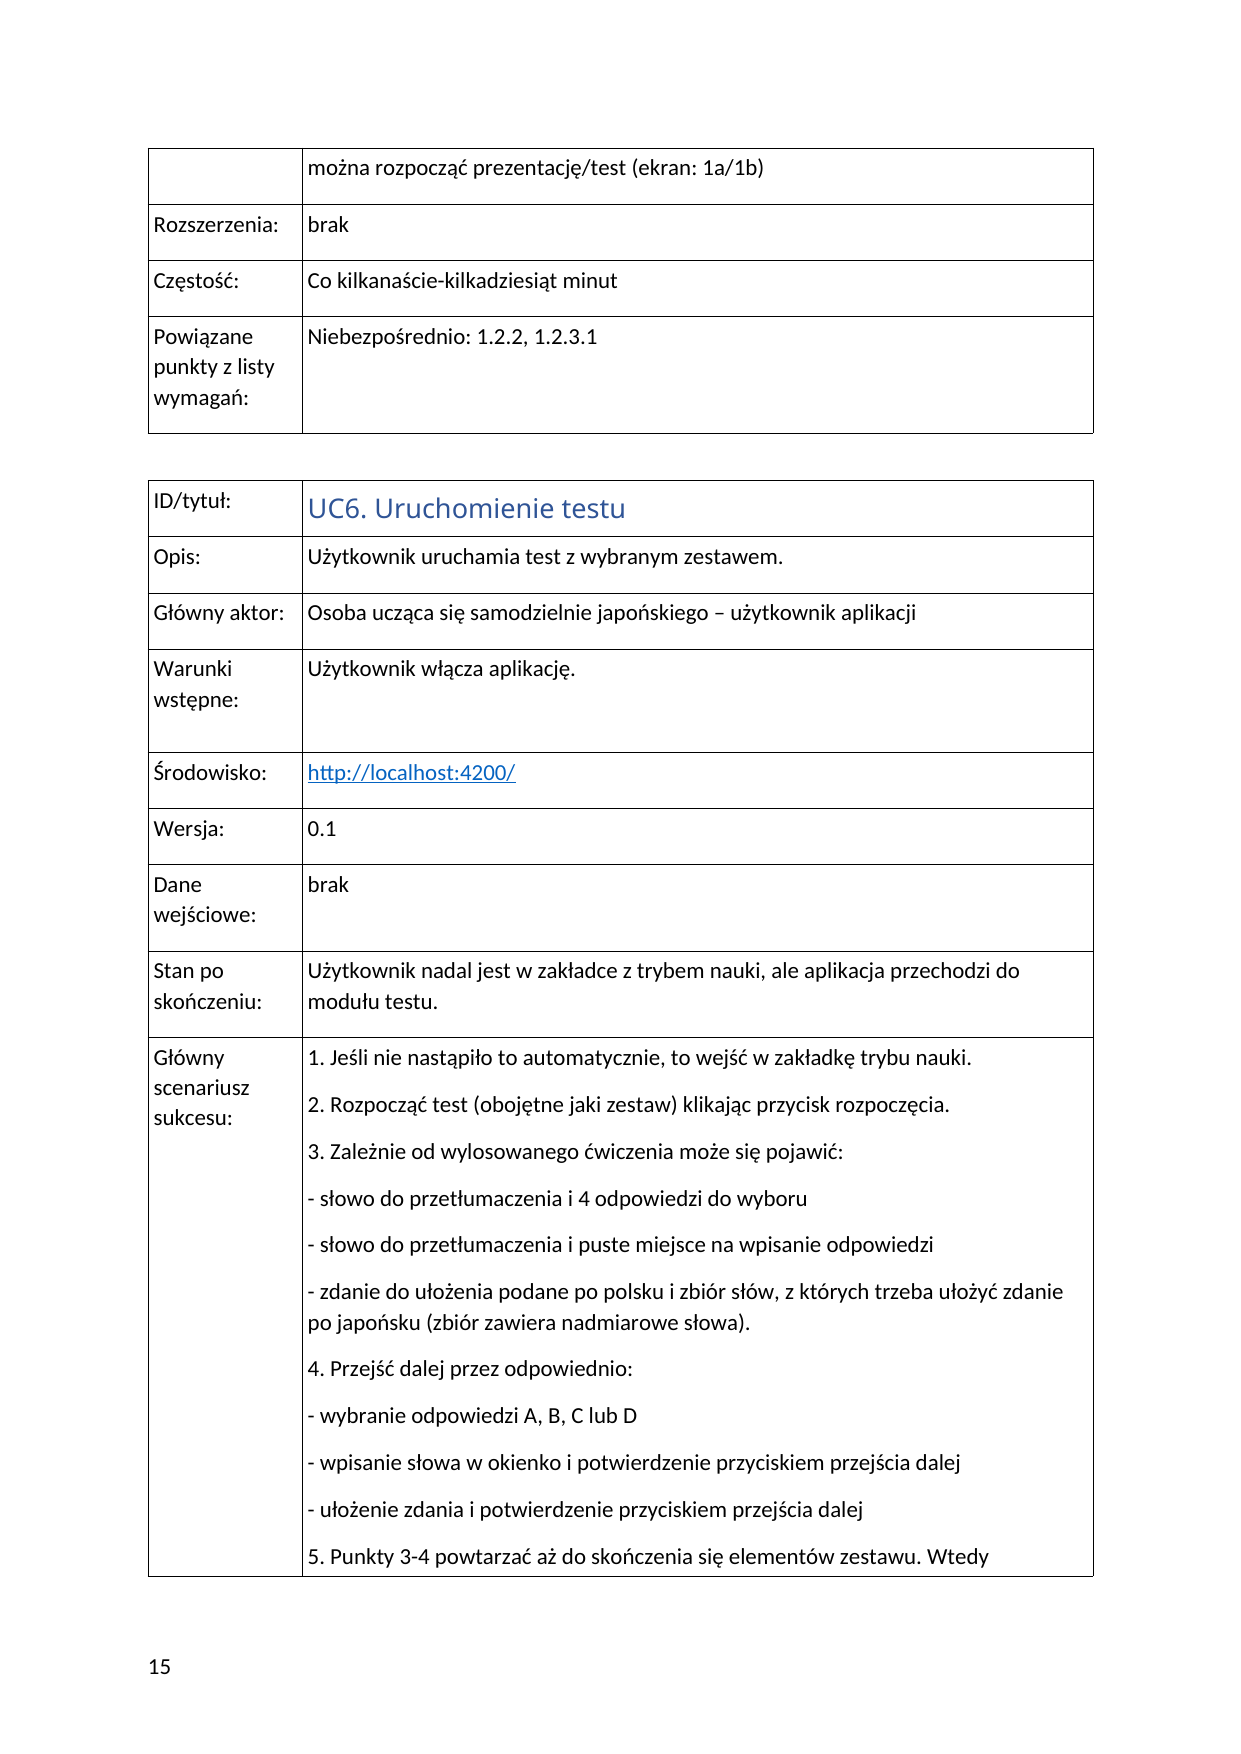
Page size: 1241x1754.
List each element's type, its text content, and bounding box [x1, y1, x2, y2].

table_cell Rozszerzenia: [149, 205, 302, 260]
table_cell Użytkownik uruchamia test z wybranym zestawem. [303, 537, 1093, 592]
table_cell [149, 149, 302, 204]
table_cell Częstość: [149, 261, 302, 316]
table_cell Warunki wstępne: [149, 650, 302, 752]
table_cell Powiązane punkty z listy wymagań: [149, 317, 302, 433]
table_cell Stan po skończeniu: [149, 952, 302, 1037]
table_cell 1. Jeśli nie nastąpiło to automatycznie, to wejść w zakładkę trybu nauki. 2. Rozpocząć test (obojętne jaki zestaw) klikając przycisk rozpoczęcia. 3. Zależnie od wylosowanego ćwiczenia może się pojawić: - słowo do przetłumaczenia i 4 odpowiedzi do wyboru - słowo do przetłumaczenia i puste miejsce na wpisanie odpowiedzi - zdanie do ułożenia podane po polsku i zbiór słów, z których trzeba ułożyć zdanie po japońsku (zbiór zawiera nadmiarowe słowa). 4. Przejść dalej przez odpowiednio: - wybranie odpowiedzi A, B, C lub D - wpisanie słowa w okienko i potwierdzenie przyciskiem przejścia dalej - ułożenie zdania i potwierdzenie przyciskiem przejścia dalej 5. Punkty 3-4 powtarzać aż do skończenia się elementów zestawu. Wtedy [303, 1038, 1093, 1576]
table_cell Opis: [149, 537, 302, 592]
table_cell Główny aktor: [149, 594, 302, 649]
table_cell Osoba ucząca się samodzielnie japońskiego – użytkownik aplikacji [303, 594, 1093, 649]
table_cell 0.1 [303, 809, 1093, 864]
table_header UC6. Uruchomienie testu [303, 481, 1093, 536]
table_cell brak [303, 865, 1093, 951]
table_header ID/tytuł: [149, 481, 302, 536]
table_cell Użytkownik nadal jest w zakładce z trybem nauki, ale aplikacja przechodzi do modułu testu. [303, 952, 1093, 1037]
table_cell Wersja: [149, 809, 302, 864]
table_cell Główny scenariusz sukcesu: [149, 1038, 302, 1576]
table_cell można rozpocząć prezentację/test (ekran: 1a/1b) [303, 149, 1093, 204]
table_cell Użytkownik włącza aplikację. [303, 650, 1093, 752]
table_cell Niebezpośrednio: 1.2.2, 1.2.3.1 [303, 317, 1093, 433]
table_cell Co kilkanaście-kilkadziesiąt minut [303, 261, 1093, 316]
table_cell brak [303, 205, 1093, 260]
table_cell Środowisko: [149, 753, 302, 808]
table_cell Dane wejściowe: [149, 865, 302, 951]
table_cell http://localhost:4200/ [303, 753, 1093, 808]
